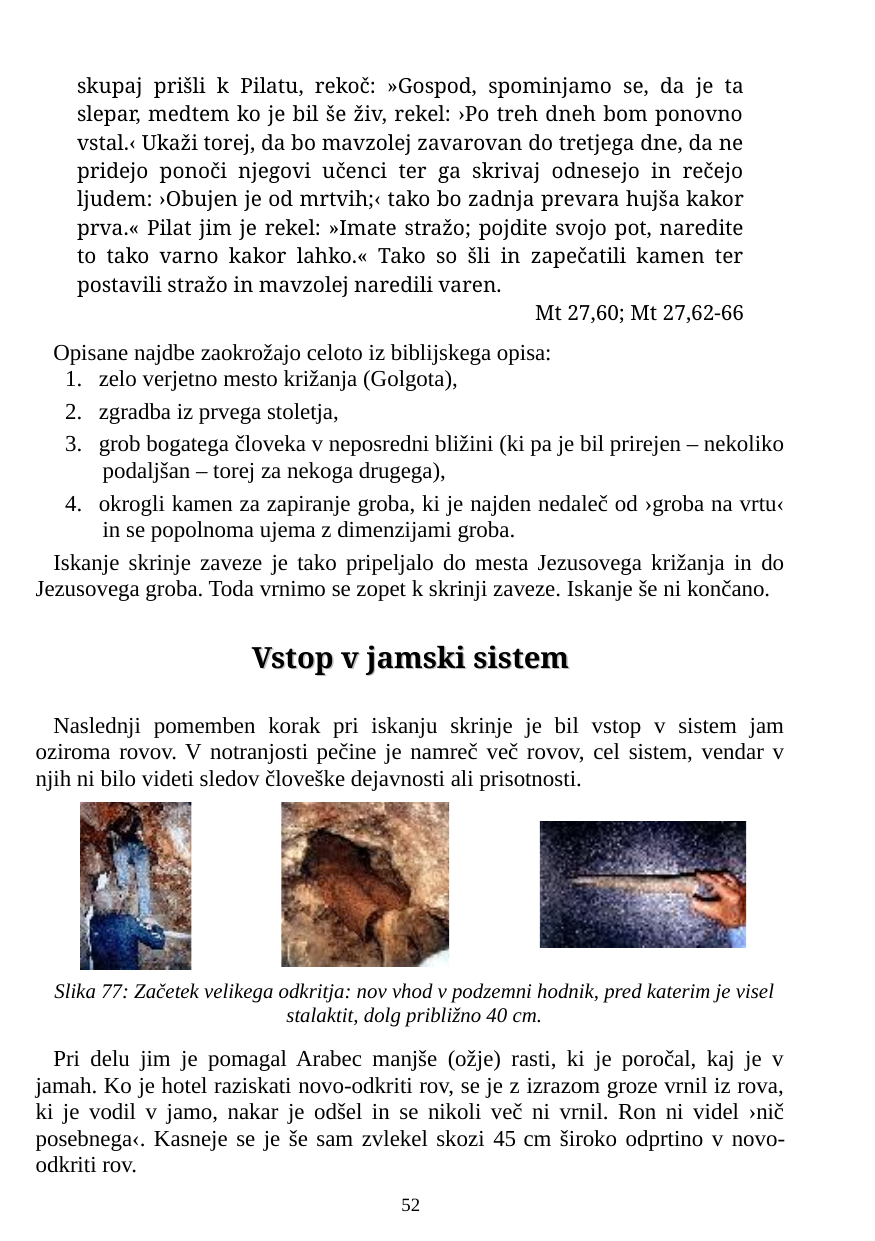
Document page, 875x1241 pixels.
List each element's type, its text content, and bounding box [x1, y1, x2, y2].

list zgradba iz prvega stoletja, [65, 398, 786, 424]
text Naslednji pomemben korak pri iskanju skrinje je bil vstop v sistem jam oziroma rovov. V notranjosti pečine je namreč več rovov, cel sistem, vendar v njih ni bilo videti sledov človeške dejavnosti ali prisotnosti. [35, 712, 786, 791]
text Opisane najdbe zaokrožajo celoto iz biblijskega opisa: [35, 338, 786, 365]
text Iskanje skrinje zaveze je tako pripeljalo do mesta Jezusovega križanja in do Jezusovega groba. Toda vrnimo se zopet k skrinji zaveze. Iskanje še ni končano. [35, 549, 786, 602]
subtitle Vstop v jamski sistem [35, 637, 786, 677]
text skupaj prišli k Pilatu, rekoč: »Gospod, spominjamo se, da je ta slepar, medtem ko je bil še živ, rekel: ›Po treh dneh bom ponovno vstal.‹ Ukaži torej, da bo mavzolej zavarovan do tretjega dne, da ne pridejo ponoči njegovi učenci ter ga skrivaj odnesejo in rečejo ljudem: ›Obujen je od mrtvih;‹ tako bo zadnja prevara hujša kakor prva.« Pilat jim je rekel: »Imate stražo; pojdite svojo pot, naredite to tako varno kakor lahko.« Tako so šli in zapečatili kamen ter postavili stražo in mavzolej naredili varen. Mt 27,60; Mt 27,62-66 [77, 71, 744, 327]
picture [80, 802, 192, 970]
picture [281, 802, 450, 967]
text Pri delu jim je pomagal Arabec manjše (ožje) rasti, ki je poročal, kaj je v jamah. Ko je hotel raziskati novo-odkriti rov, se je z izrazom groze vrnil iz rova, ki je vodil v jamo, nakar je odšel in se nikoli več ni vrnil. Ron ni videl ›nič posebnega‹. Kasneje se je še sam zvlekel skozi 45 cm široko odprtino v novo-odkriti rov. [35, 791, 786, 1177]
list okrogli kamen za zapiranje groba, ki je najden nedaleč od ›groba na vrtu‹ in se popolnoma ujema z dimenzijami groba. [65, 490, 786, 542]
list zelo verjetno mesto križanja (Golgota), [65, 365, 786, 391]
list grob bogatega človeka v neposredni bližini (ki pa je bil prirejen – nekoliko podaljšan – torej za nekoga drugega), [65, 431, 786, 483]
text Slika 77: Začetek velikega odkritja: nov vhod v podzemni hodnik, pred katerim je visel stalaktit, dolg približno 40 cm. [49, 801, 779, 1027]
picture [539, 821, 747, 948]
